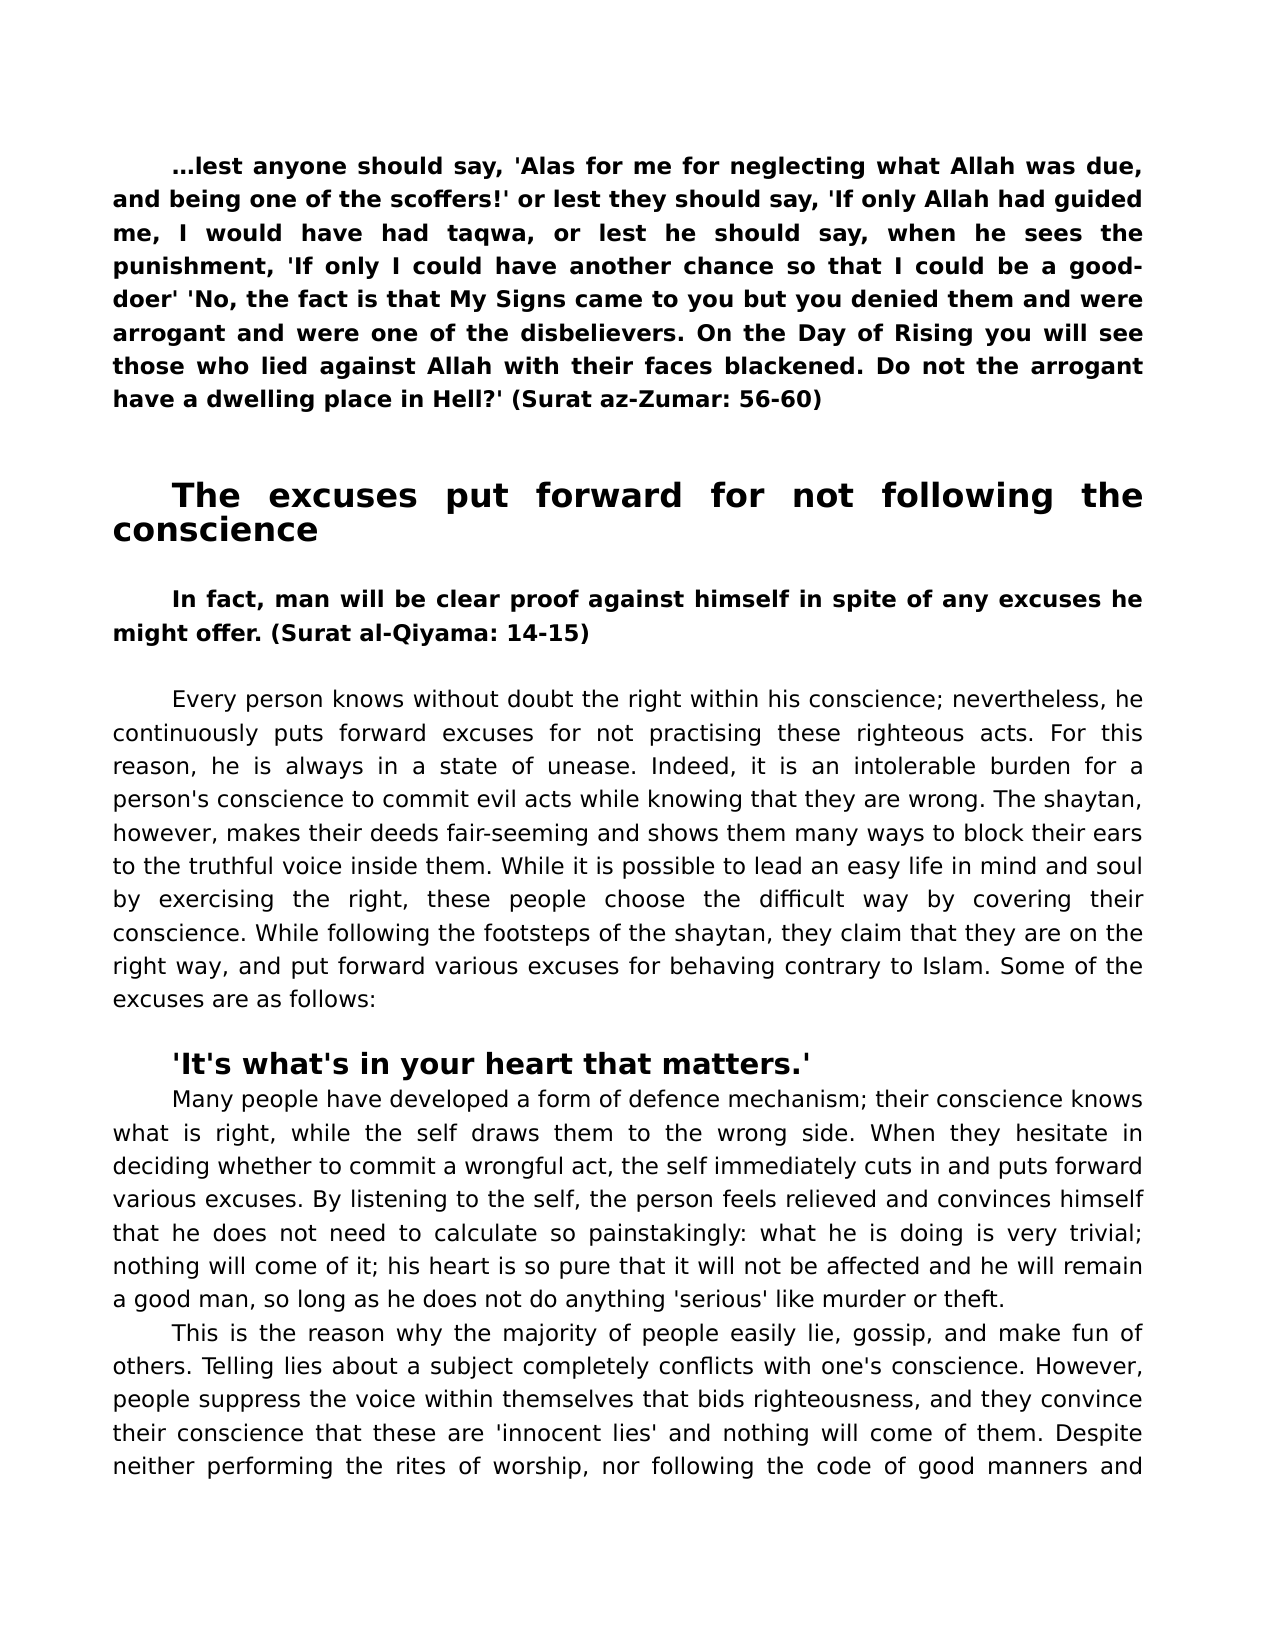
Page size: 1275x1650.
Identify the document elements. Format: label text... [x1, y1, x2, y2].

text 'It's what's in your heart that matters.' [112, 1048, 1145, 1081]
text Many people have developed a form of defence mechanism; their conscience knows what is right, while the self draws them to the wrong side. When they hesitate in deciding whether to commit a wrongful act, the self immediately cuts in and puts forward various excuses. By listening to the self, the person feels relieved and convinces himself that he does not need to calculate so painstakingly: what he is doing is very trivial; nothing will come of it; his heart is so pure that it will not be affected and he will remain a good man, so long as he does not do anything 'serious' like murder or theft. [112, 1081, 1145, 1314]
text The excuses put forward for not following the conscience [112, 481, 1145, 548]
text This is the reason why the majority of people easily lie, gossip, and make fun of others. Telling lies about a subject completely conflicts with one's conscience. However, people suppress the voice within themselves that bids righteousness, and they convince their conscience that these are 'innocent lies' and nothing will come of them. Despite neither performing the rites of worship, nor following the code of good manners and [112, 1314, 1145, 1481]
text …lest anyone should say, 'Alas for me for neglecting what Allah was due, and being one of the scoffers!' or lest they should say, 'If only Allah had guided me, I would have had taqwa, or lest he should say, when he sees the punishment, 'If only I could have another chance so that I could be a good-doer' 'No, the fact is that My Signs came to you but you denied them and were arrogant and were one of the disbelievers. On the Day of Rising you will see those who lied against Allah with their faces blackened. Do not the arrogant have a dwelling place in Hell?' (Surat az-Zumar: 56-60) [112, 148, 1145, 414]
text Every person knows without doubt the right within his conscience; nevertheless, he continuously puts forward excuses for not practising these righteous acts. For this reason, he is always in a state of unease. Indeed, it is an intolerable burden for a person's conscience to commit evil acts while knowing that they are wrong. The shaytan, however, makes their deeds fair-seeming and shows them many ways to block their ears to the truthful voice inside them. While it is possible to lead an easy life in mind and soul by exercising the right, these people choose the difficult way by covering their conscience. While following the footsteps of the shaytan, they claim that they are on the right way, and put forward various excuses for behaving contrary to Islam. Some of the excuses are as follows: [112, 681, 1145, 1014]
text In fact, man will be clear proof against himself in spite of any excuses he might offer. (Surat al-Qiyama: 14-15) [112, 581, 1145, 648]
